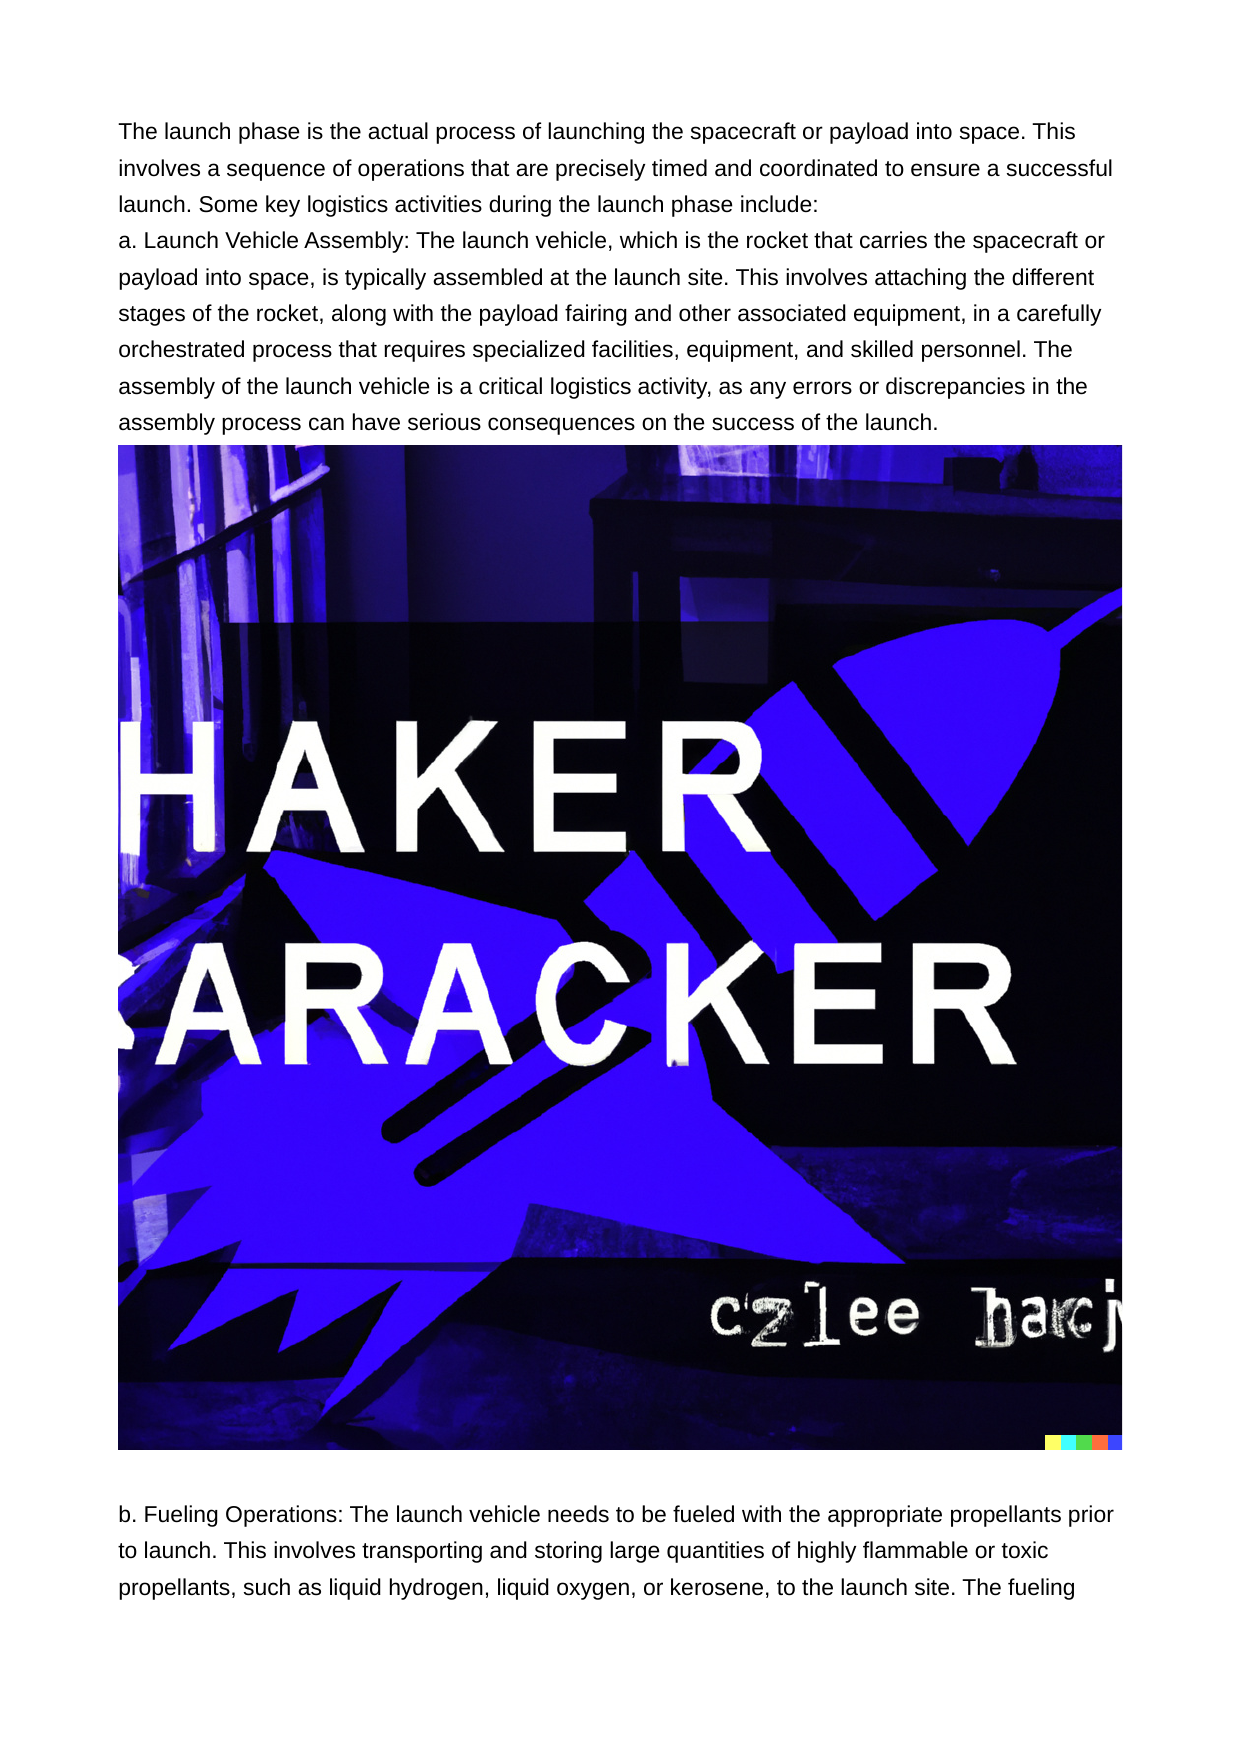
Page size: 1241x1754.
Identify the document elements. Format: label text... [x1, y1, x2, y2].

text a. Launch Vehicle Assembly: The launch vehicle, which is the rocket that carries the spacecraft or payload into space, is typically assembled at the launch site. This involves attaching the different stages of the rocket, along with the payload fairing and other associated equipment, in a carefully orchestrated process that requires specialized facilities, equipment, and skilled personnel. The assembly of the launch vehicle is a critical logistics activity, as any errors or discrepancies in the assembly process can have serious consequences on the success of the launch. [118, 227, 1122, 435]
text b. Fueling Operations: The launch vehicle needs to be fueled with the appropriate propellants prior to launch. This involves transporting and storing large quantities of highly flammable or toxic propellants, such as liquid hydrogen, liquid oxygen, or kerosene, to the launch site. The fueling [118, 1501, 1122, 1600]
picture [118, 445, 1123, 1450]
text The launch phase is the actual process of launching the spacecraft or payload into space. This involves a sequence of operations that are precisely timed and coordinated to ensure a successful launch. Some key logistics activities during the launch phase include: [118, 118, 1122, 217]
